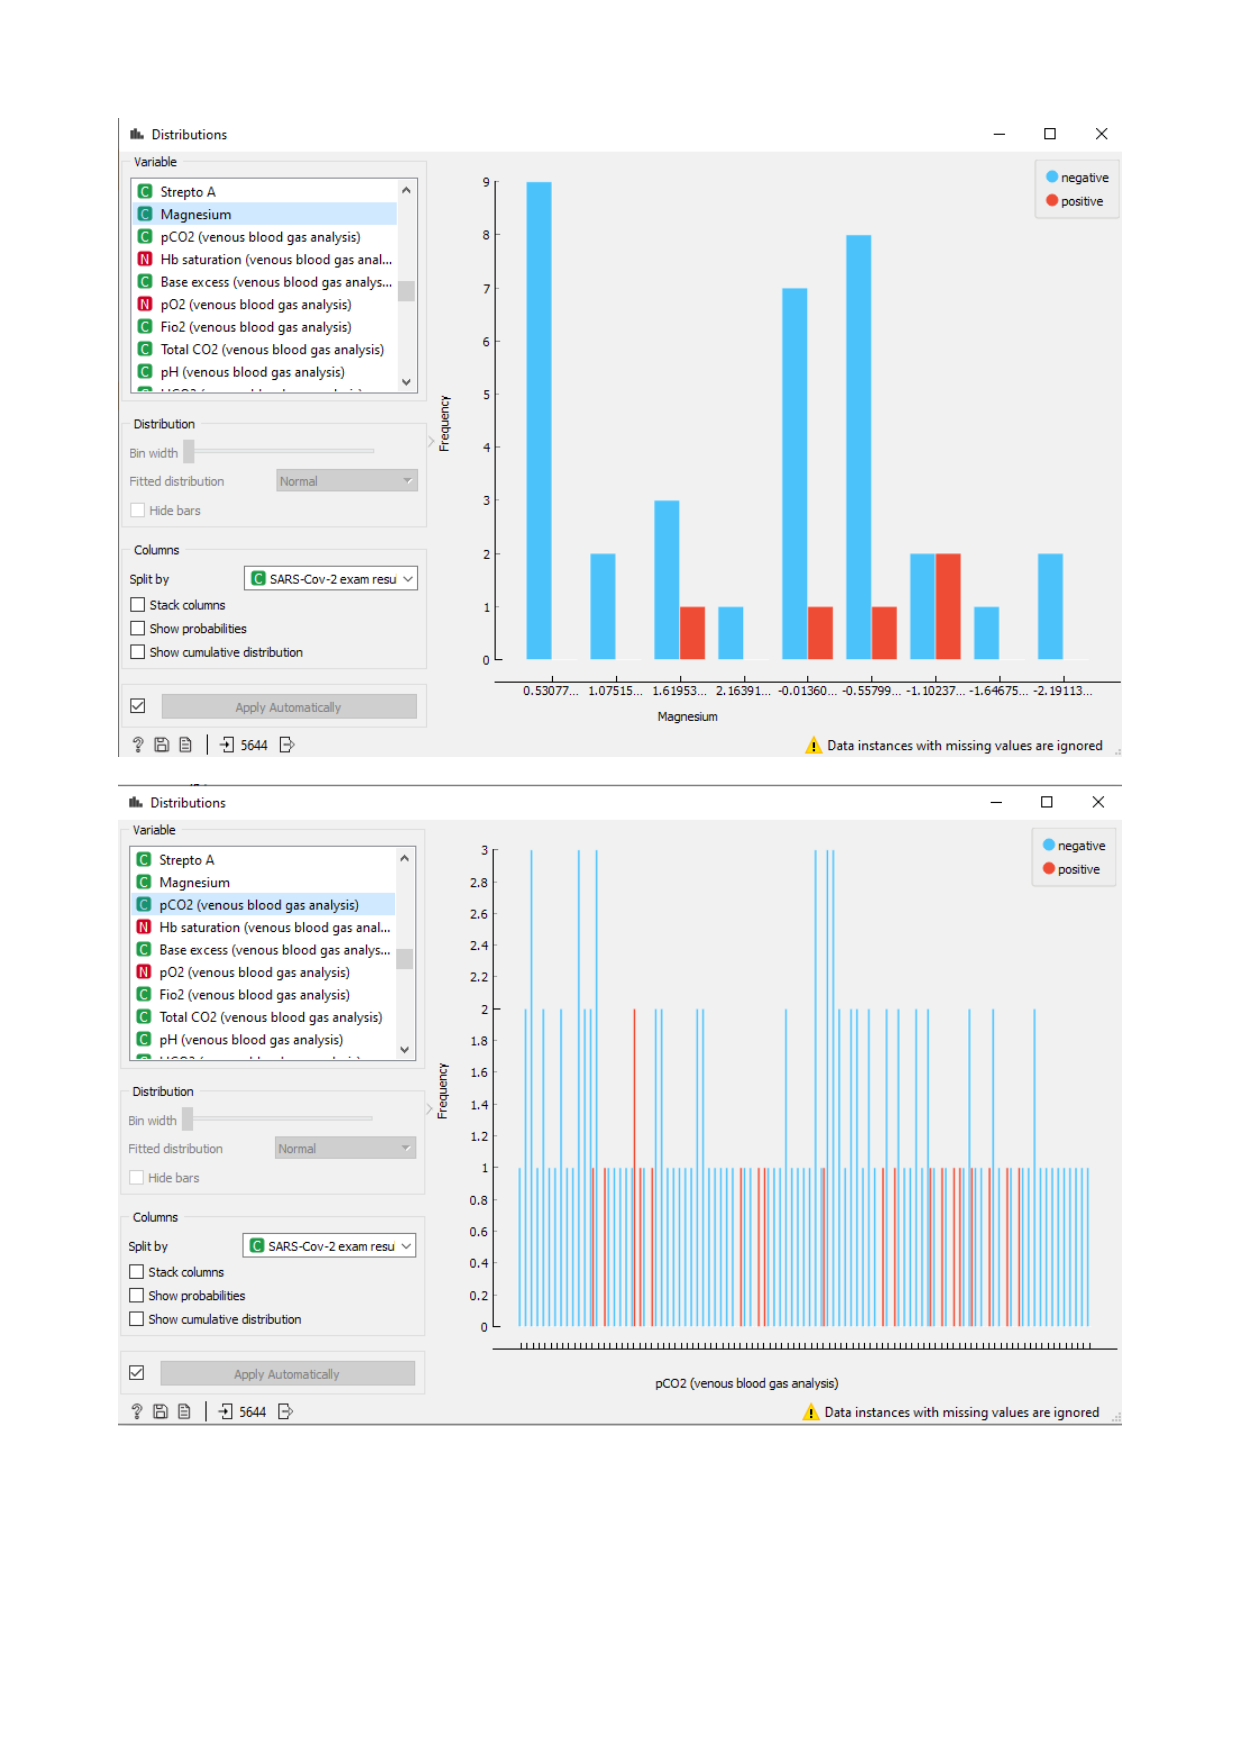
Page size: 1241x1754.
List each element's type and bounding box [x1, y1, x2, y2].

picture [118, 784, 1122, 1426]
picture [118, 118, 1122, 757]
